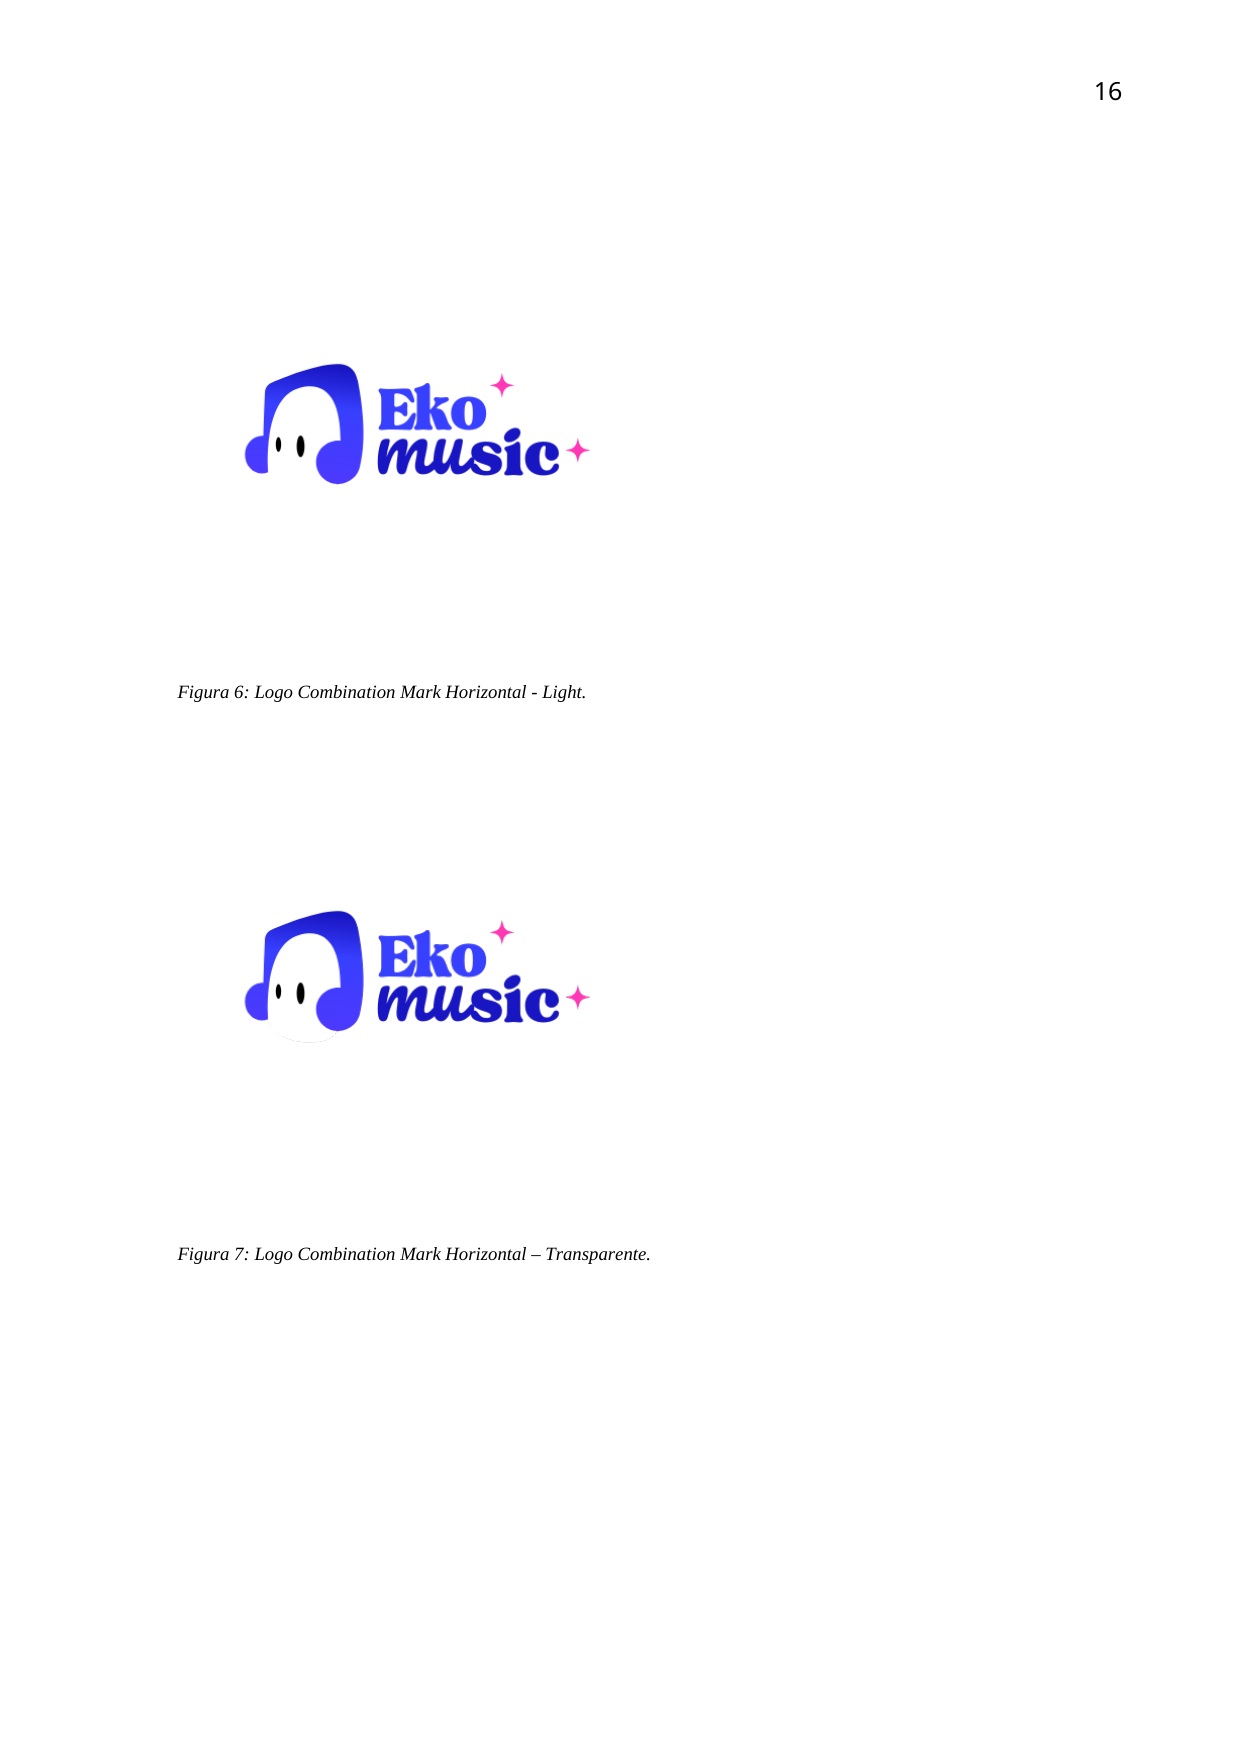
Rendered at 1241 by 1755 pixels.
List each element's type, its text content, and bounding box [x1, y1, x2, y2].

text Figura 6: Logo Combination Mark Horizontal - Light. [177, 681, 1122, 703]
text Figura 7: Logo Combination Mark Horizontal – Transparente. [177, 1243, 1122, 1265]
